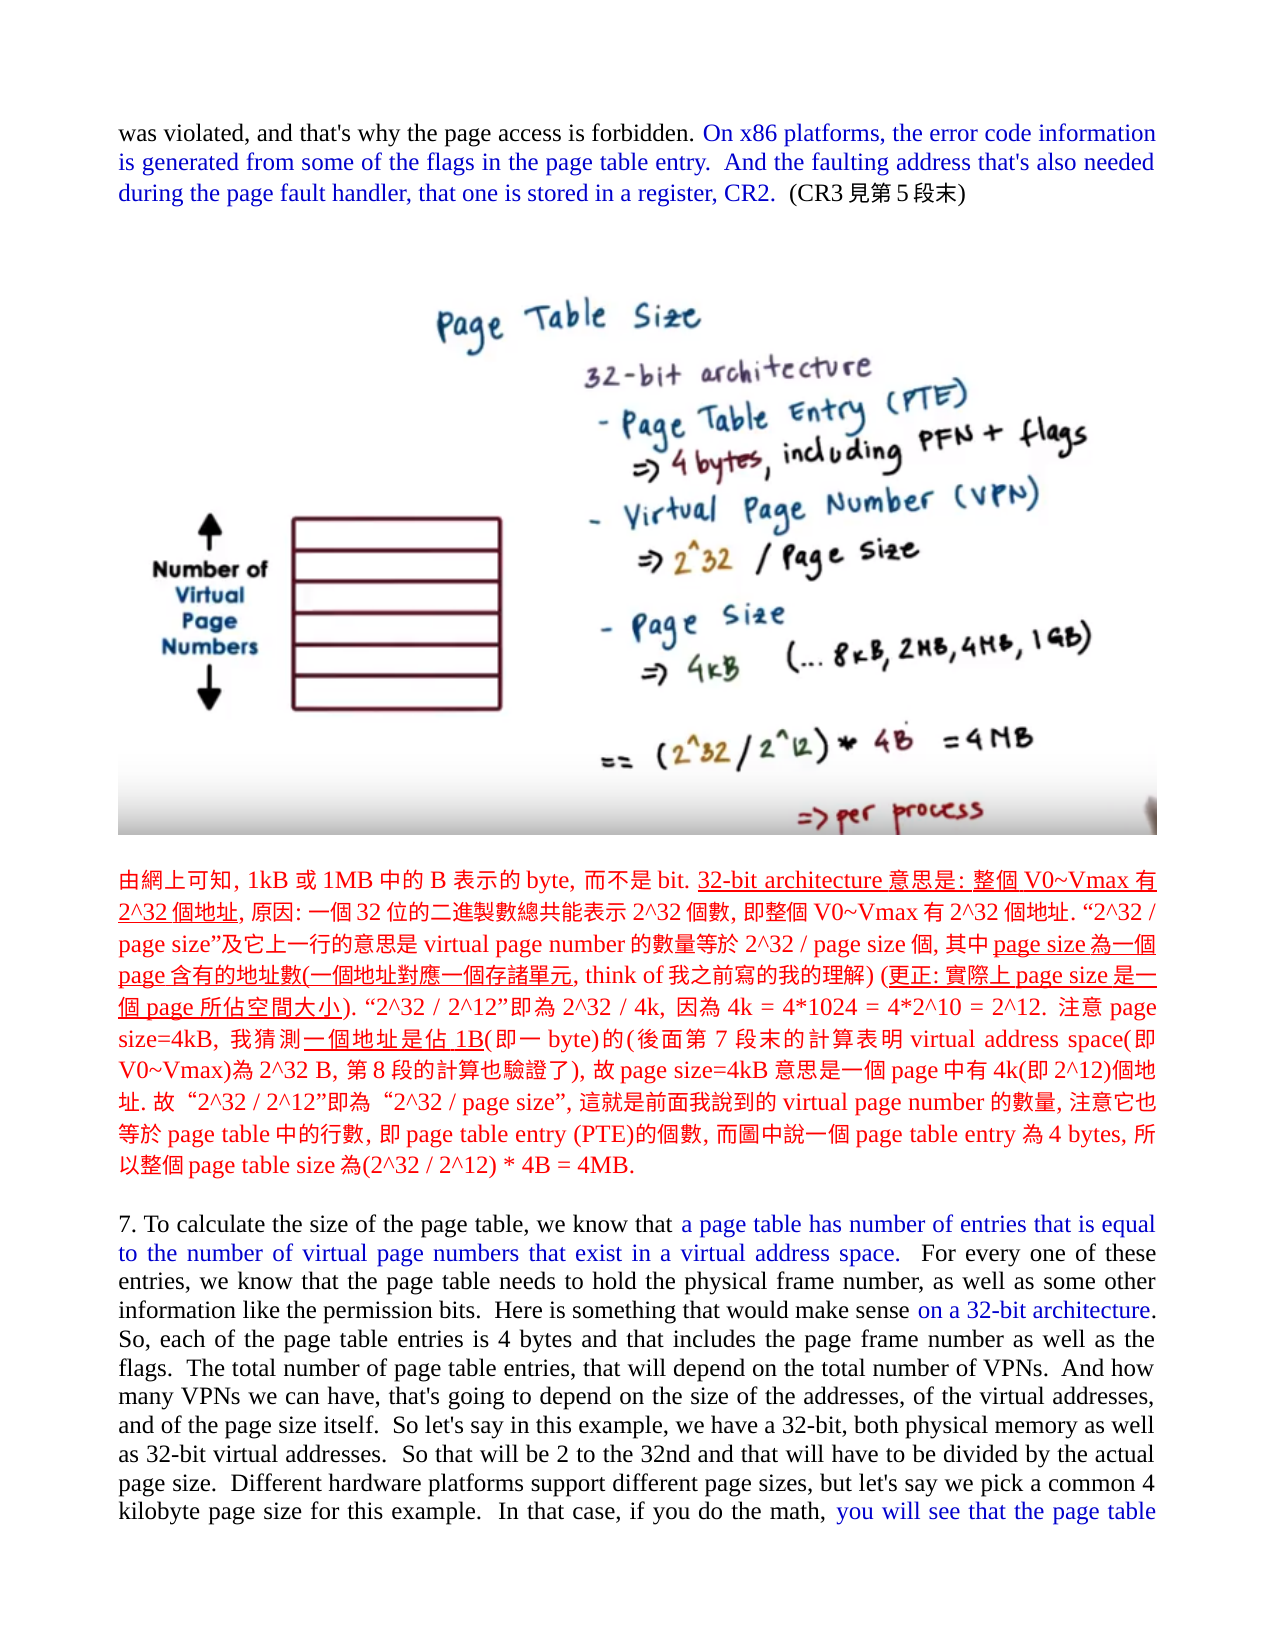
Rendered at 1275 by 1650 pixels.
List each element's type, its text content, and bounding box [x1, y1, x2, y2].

picture [118, 293, 1157, 835]
text 由網上可知, 1kB或1MB中的B表示的byte, 而不是bit. 32-bit architecture意思是: 整個V0~Vmax有2^32個地址, 原因: 一個32位的二進製數總共能表示2^32個數, 即整個V0~Vmax有2^32個地址. “2^32 / page size”及它上一行的意思是 virtual page number的數量等於 2^32 / page size個, 其中page size為一個page含有的地址數(一個地址對應一個存諸單元, think of我之前寫的我的理解) (更正: 實際上page size是一個page所佔空間大小). “2^32 / 2^12”即為2^32 / 4k, 因為4k = 4*1024 = 4*2^10 = 2^12. 注意page size=4kB, 我猜測一個地址是佔1B(即一byte)的(後面第7段末的計算表明virtual address space(即V0~Vmax)為2^32 B, 第8段的計算也驗證了), 故page size=4kB意思是一個page中有4k(即2^12)個地址. 故“2^32 / 2^12”即為“2^32 / page size”, 這就是前面我說到的 virtual page number的數量, 注意它也等於page table中的行數, 即page table entry (PTE)的個數, 而圖中說一個page table entry為4 bytes, 所以整個page table size為(2^32 / 2^12) * 4B = 4MB. [118, 863, 1157, 1180]
text was violated, and that's why the page access is forbidden. On x86 platforms, the error code information is generated from some of the flags in the page table entry. And the faulting address that's also needed during the page fault handler, that one is stored in a register, CR2. (CR3見第5段末) [118, 118, 1157, 207]
text 7. To calculate the size of the page table, we know that a page table has number of entries that is equal to the number of virtual page numbers that exist in a virtual address space. For every one of these entries, we know that the page table needs to hold the physical frame number, as well as some other information like the permission bits. Here is something that would make sense on a 32-bit architecture. So, each of the page table entries is 4 bytes and that includes the page frame number as well as the flags. The total number of page table entries, that will depend on the total number of VPNs. And how many VPNs we can have, that's going to depend on the size of the addresses, of the virtual addresses, and of the page size itself. So let's say in this example, we have a 32-bit, both physical memory as well as 32-bit virtual addresses. So that will be 2 to the 32nd and that will have to be divided by the actual page size. Different hardware platforms support different page sizes, but let's say we pick a common 4 kilobyte page size for this example. In that case, if you do the math, you will see that the page table [118, 1209, 1157, 1525]
